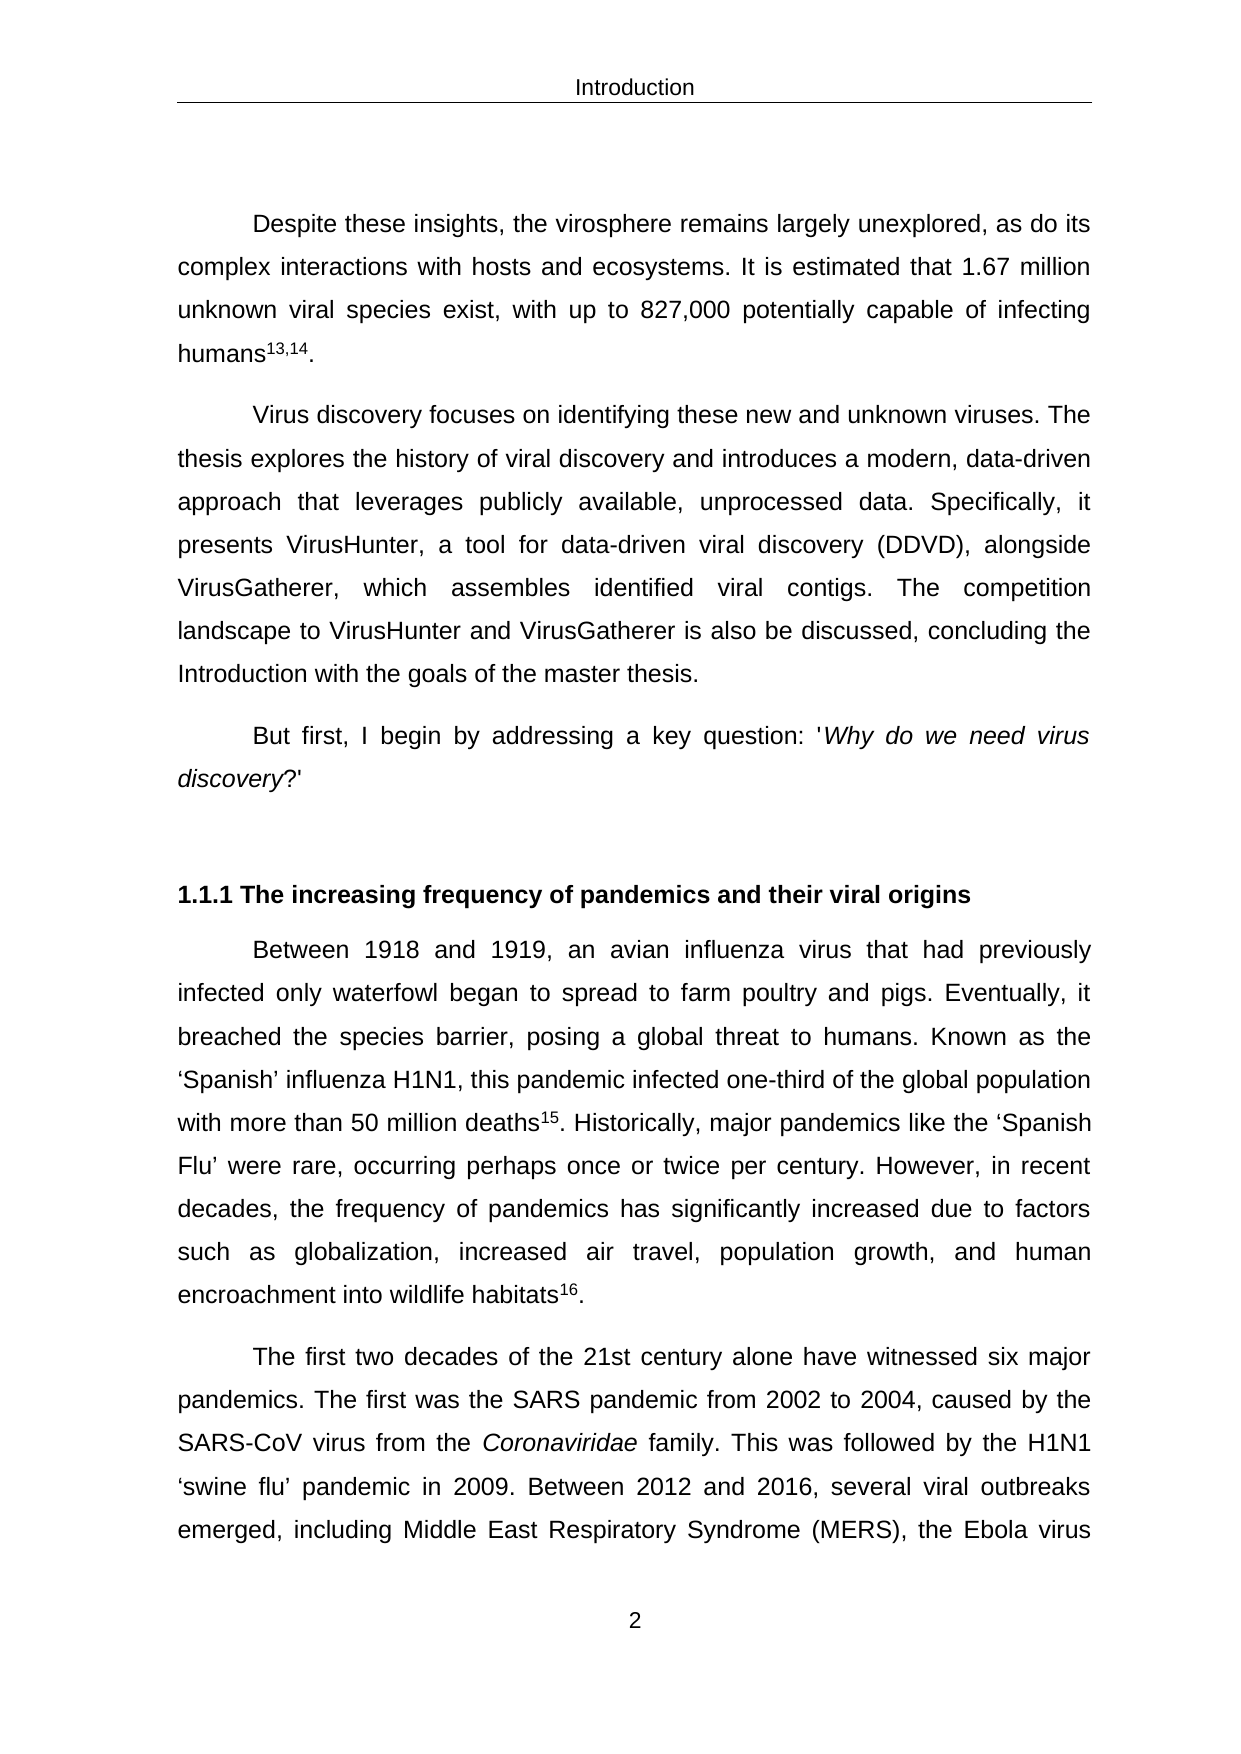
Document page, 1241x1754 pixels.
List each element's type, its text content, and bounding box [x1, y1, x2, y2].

text The first two decades of the 21st century alone have witnessed six major pandemics. The first was the SARS pandemic from 2002 to 2004, caused by the SARS-CoV virus from the Coronaviridae family. This was followed by the H1N1 ‘swine flu’ pandemic in 2009. Between 2012 and 2016, several viral outbreaks emerged, including Middle East Respiratory Syndrome (MERS), the Ebola virus [177, 1342, 1092, 1543]
text But first, I begin by addressing a key question: 'Why do we need virus discovery?' [177, 721, 1092, 793]
text Despite these insights, the virosphere remains largely unexplored, as do its complex interactions with hosts and ecosystems. It is estimated that 1.67 million unknown viral species exist, with up to 827,000 potentially capable of infecting humans13,14. [177, 209, 1092, 367]
text Virus discovery focuses on identifying these new and unknown viruses. The thesis explores the history of viral discovery and introduces a modern, data-driven approach that leverages publicly available, unprocessed data. Specifically, it presents VirusHunter, a tool for data-driven viral discovery (DDVD), alongside VirusGatherer, which assembles identified viral contigs. The competition landscape to VirusHunter and VirusGatherer is also be discussed, concluding the Introduction with the goals of the master thesis. [177, 401, 1092, 688]
subtitle 1.1.1 The increasing frequency of pandemics and their viral origins [177, 880, 1092, 908]
text Between 1918 and 1919, an avian influenza virus that had previously infected only waterfowl began to spread to farm poultry and pigs. Eventually, it breached the species barrier, posing a global threat to humans. Known as the ‘Spanish’ influenza H1N1, this pandemic infected one-third of the global population with more than 50 million deaths15. Historically, major pandemics like the ‘Spanish Flu’ were rare, occurring perhaps once or twice per century. However, in recent decades, the frequency of pandemics has significantly increased due to factors such as globalization, increased air travel, population growth, and human encroachment into wildlife habitats16. [177, 935, 1092, 1309]
